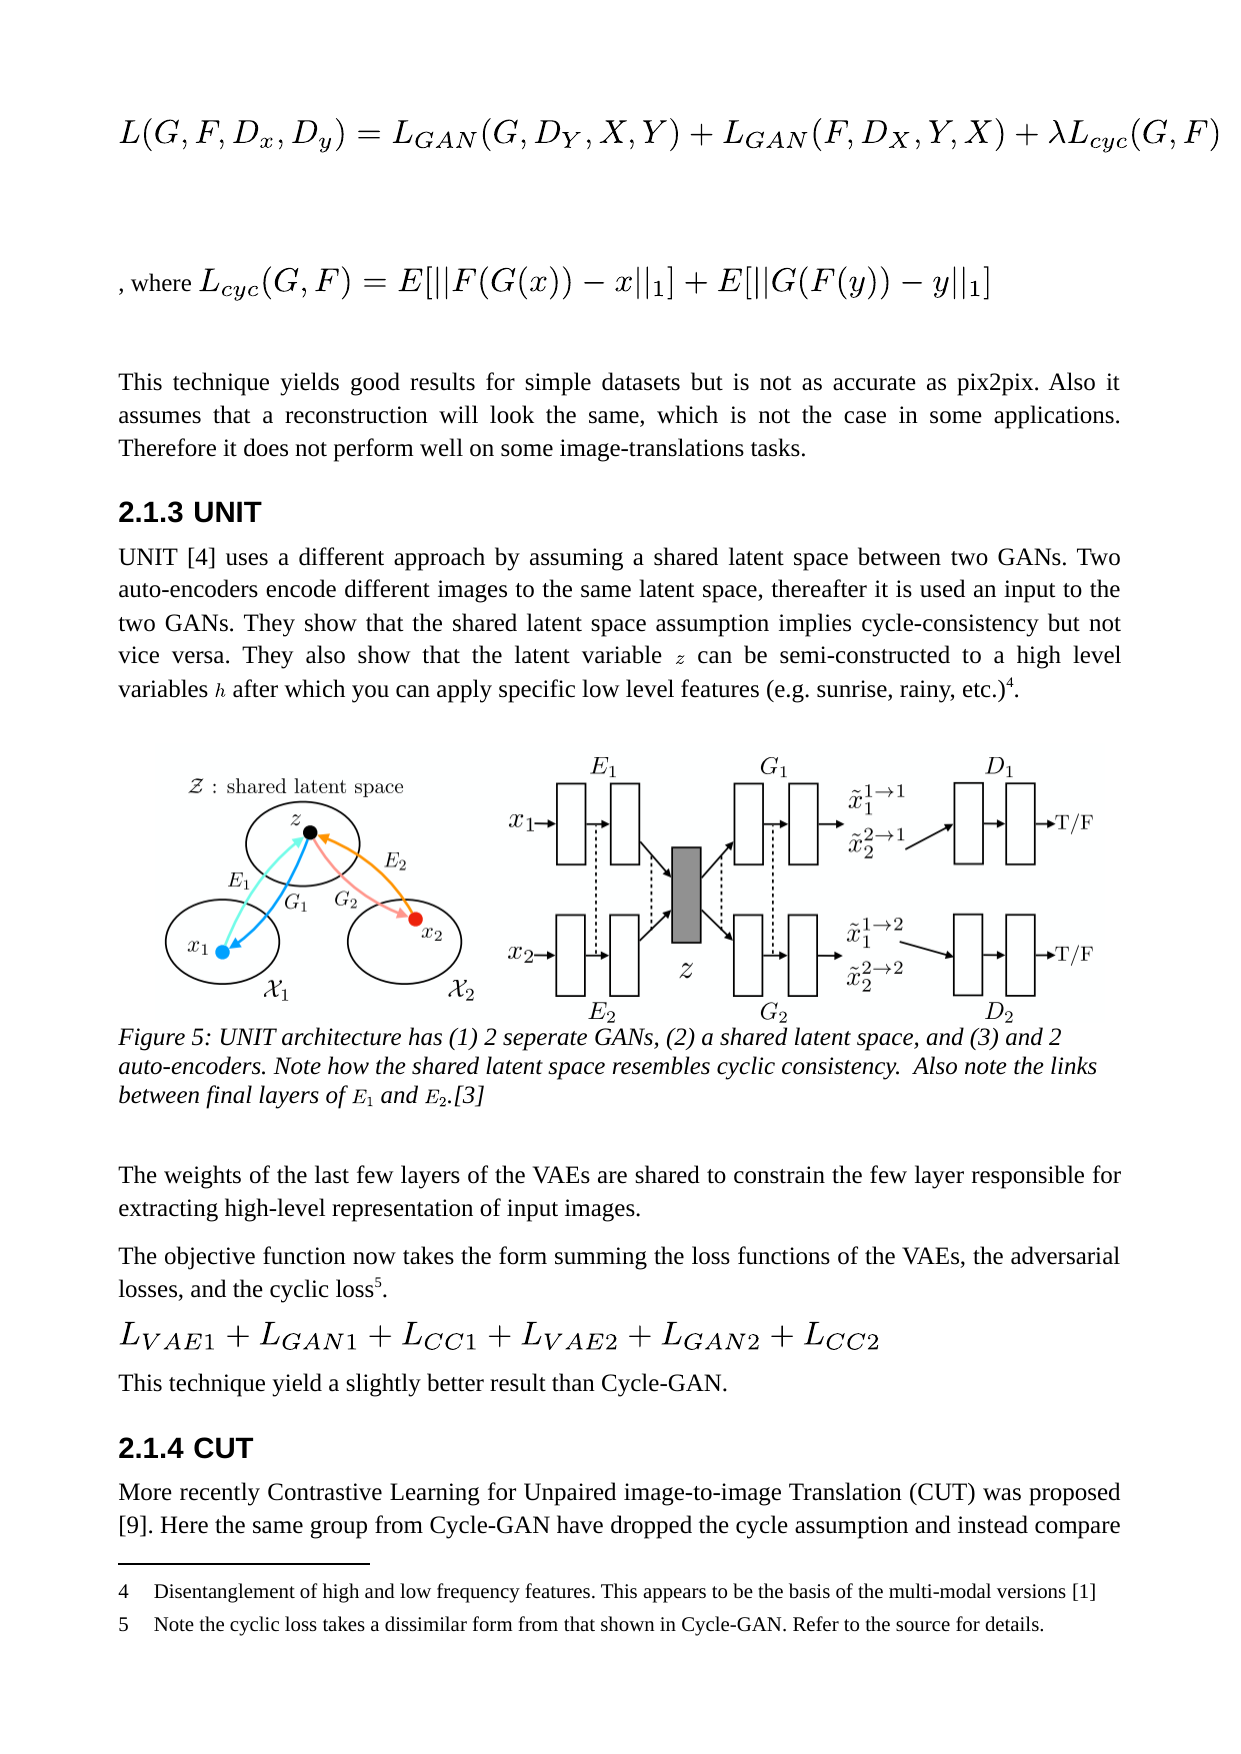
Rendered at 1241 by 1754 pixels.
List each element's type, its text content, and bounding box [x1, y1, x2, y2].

subtitle CUT [118, 1431, 1122, 1464]
text UNIT [4]⁠ uses a different approach by assuming a shared latent space between two GANs. Two auto-encoders encode different images to the same latent space, thereafter it is used an input to the two GANs. They show that the shared latent space assumption implies cycle-consistency but not vice versa. They also show that the latent variable can be semi-constructed to a high level variables after which you can apply specific low level features (e.g. sunrise, rainy, etc.). [118, 542, 1122, 702]
text The weights of the last few layers of the VAEs are shared to constrain the few layer responsible for extracting high-level representation of input images. [118, 1161, 1122, 1222]
text Figure 5: UNIT architecture has (1) 2 seperate GANs, (2) a shared latent space, and (3) and 2 auto-encoders. Note how the shared latent space resembles cyclic consistency. Also note the links between final layers of and .[3]⁠ [118, 1023, 1122, 1109]
text This technique yield a slightly better result than Cycle-GAN. [118, 1368, 1122, 1397]
picture [118, 733, 1123, 1023]
text The objective function now takes the form summing the loss functions of the VAEs, the adversarial losses, and the cyclic loss. [118, 1241, 1122, 1303]
text Disentanglement of high and low frequency features. This appears to be the basis of the multi-modal versions [1]⁠ [118, 1579, 1122, 1603]
subtitle UNIT [118, 495, 1122, 529]
text Note the cyclic loss takes a dissimilar form from that shown in Cycle-GAN. Refer to the source for details. [118, 1612, 1122, 1636]
text , where [118, 266, 1122, 301]
text This technique yields good results for simple datasets but is not as accurate as pix2pix. Also it assumes that a reconstruction will look the same, which is not the case in some applications. Therefore it does not perform well on some image-translations tasks. [118, 367, 1122, 462]
text More recently Contrastive Learning for Unpaired image-to-image Translation (CUT) was proposed [9]⁠. Here the same group from Cycle-GAN have dropped the cycle assumption and instead compare [118, 1477, 1122, 1539]
